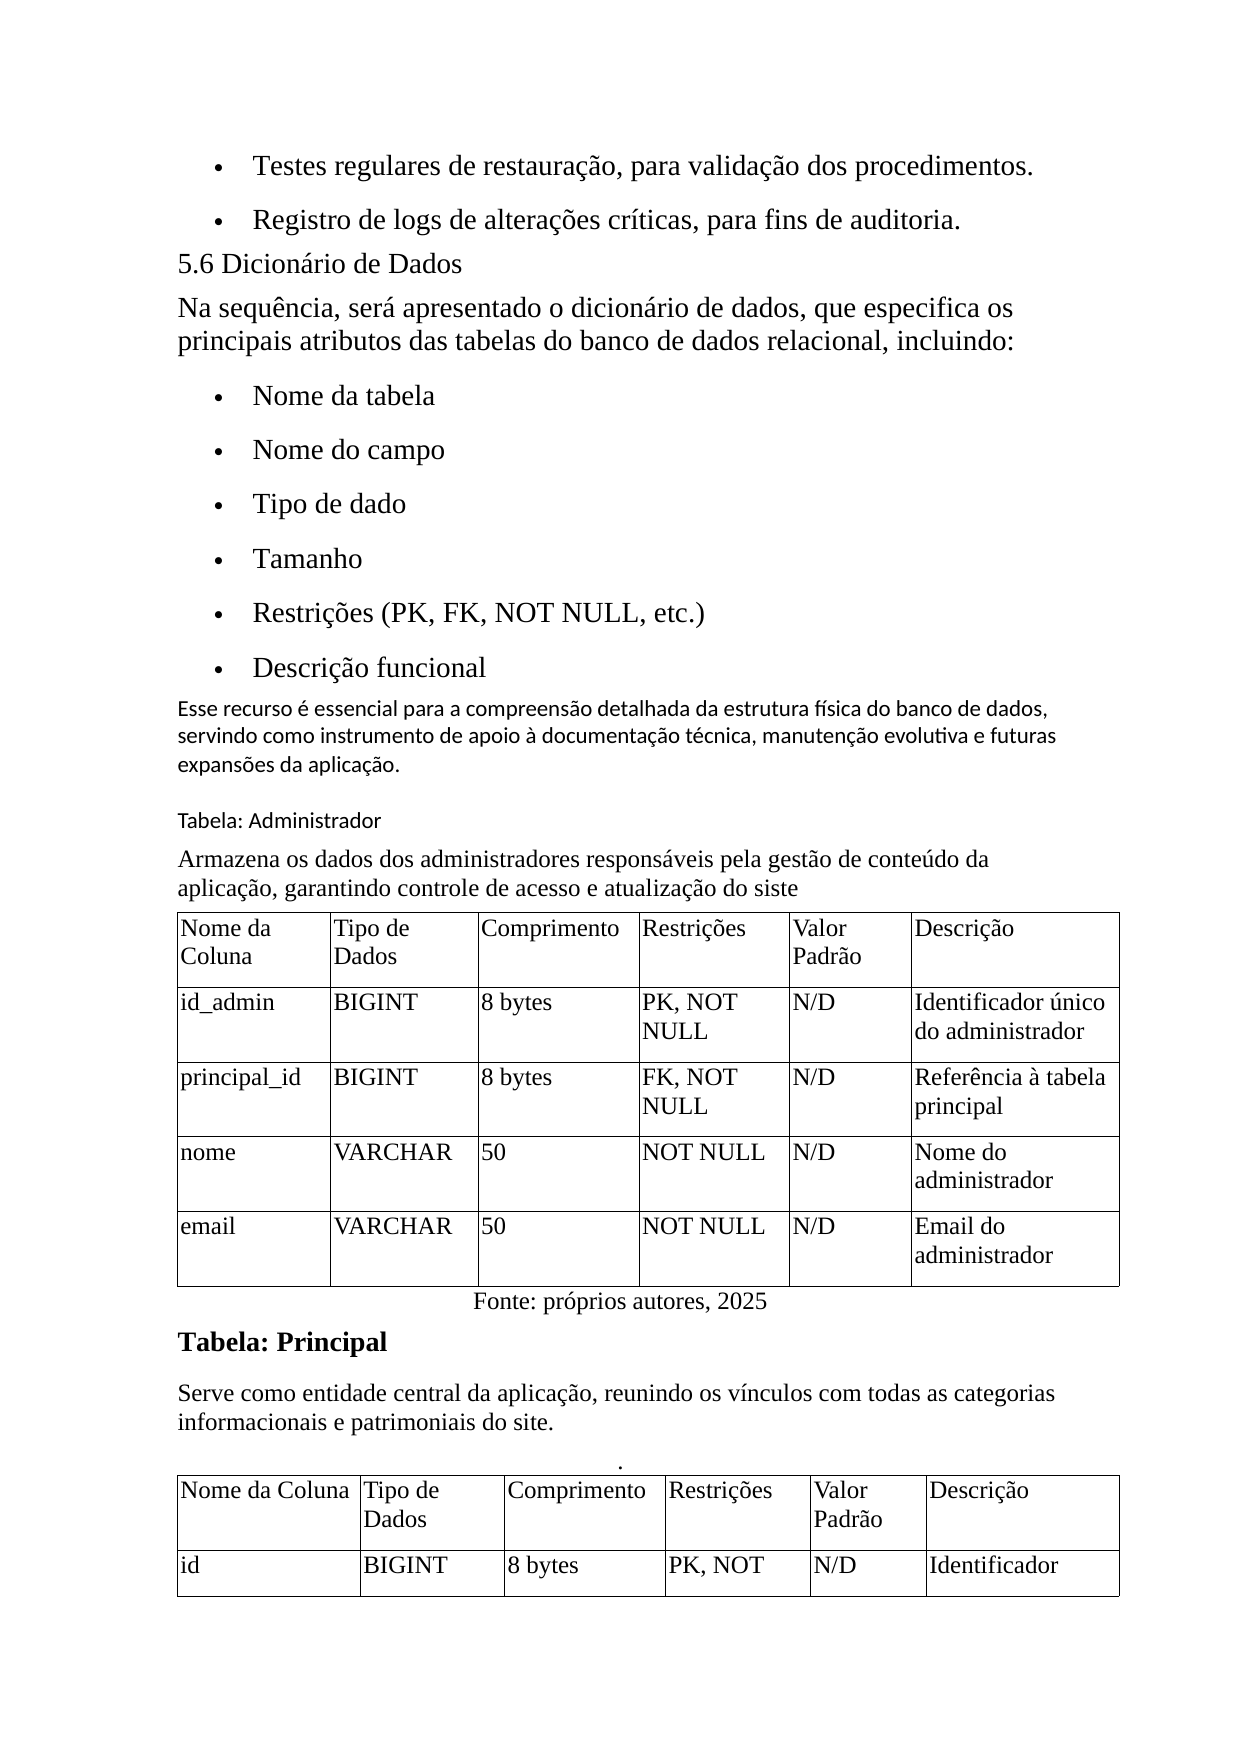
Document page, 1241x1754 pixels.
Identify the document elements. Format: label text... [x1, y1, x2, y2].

table_header Valor Padrão [811, 1476, 926, 1550]
table_cell PK, NOT [666, 1551, 810, 1596]
text Armazena os dados dos administradores responsáveis pela gestão de conteúdo da aplicação, garantindo controle de acesso e atualização do siste [177, 844, 1063, 902]
list Testes regulares de restauração, para validação dos procedimentos. [215, 148, 1063, 181]
table_cell Nome do administrador [912, 1137, 1119, 1211]
text 5.6 Dicionário de Dados [177, 246, 1063, 279]
table_header Tipo de Dados [361, 1476, 504, 1550]
table_cell id [178, 1551, 360, 1596]
table_cell VARCHAR [331, 1137, 478, 1211]
text Na sequência, será apresentado o dicionário de dados, que especifica os principais atributos das tabelas do banco de dados relacional, incluindo: [177, 290, 1063, 357]
table_cell FK, NOT NULL [640, 1063, 789, 1136]
table_cell Identificador [927, 1551, 1119, 1596]
table_cell email [178, 1212, 330, 1286]
table_cell Identificador único do administrador [912, 988, 1119, 1061]
table_header Comprimento [505, 1476, 665, 1550]
table_header Nome da Coluna [178, 1476, 360, 1550]
list Descrição funcional [215, 650, 1063, 683]
text Esse recurso é essencial para a compreensão detalhada da estrutura física do banco de dados, servindo como instrumento de apoio à documentação técnica, manutenção evolutiva e futuras expansões da aplicação. [177, 694, 1063, 778]
table_cell 8 bytes [479, 988, 639, 1061]
table_cell N/D [790, 1137, 911, 1211]
text Tabela: Administrador [177, 806, 1063, 834]
table_header Comprimento [479, 913, 639, 987]
table_cell 8 bytes [479, 1063, 639, 1136]
table_cell N/D [790, 1212, 911, 1286]
table_cell 50 [479, 1212, 639, 1286]
table_header Nome da Coluna [178, 913, 330, 987]
table_cell BIGINT [331, 988, 478, 1061]
table_cell 8 bytes [505, 1551, 665, 1596]
text Serve como entidade central da aplicação, reunindo os vínculos com todas as categorias informacionais e patrimoniais do site. [177, 1378, 1063, 1436]
table_header Restrições [666, 1476, 810, 1550]
text Fonte: próprios autores, 2025 [177, 1287, 1063, 1315]
table_header Restrições [640, 913, 789, 987]
subtitle Tabela: Principal [177, 1325, 1063, 1358]
table_cell N/D [811, 1551, 926, 1596]
table_cell Email do administrador [912, 1212, 1119, 1286]
table_cell N/D [790, 988, 911, 1061]
list Nome do campo [215, 432, 1063, 466]
table_header Descrição [927, 1476, 1119, 1550]
table_cell NOT NULL [640, 1212, 789, 1286]
table_cell nome [178, 1137, 330, 1211]
table_cell VARCHAR [331, 1212, 478, 1286]
table_header Descrição [912, 913, 1119, 987]
table_cell N/D [790, 1063, 911, 1136]
table_cell BIGINT [331, 1063, 478, 1136]
table_cell BIGINT [361, 1551, 504, 1596]
list Tipo de dado [215, 487, 1063, 520]
table_header Valor Padrão [790, 913, 911, 987]
table_header Tipo de Dados [331, 913, 478, 987]
table_cell principal_id [178, 1063, 330, 1136]
table_cell NOT NULL [640, 1137, 789, 1211]
list Registro de logs de alterações críticas, para fins de auditoria. [215, 202, 1063, 236]
table_cell id_admin [178, 988, 330, 1061]
text . [177, 1446, 1063, 1475]
table_cell PK, NOT NULL [640, 988, 789, 1061]
list Nome da tabela [215, 378, 1063, 411]
table_cell Referência à tabela principal [912, 1063, 1119, 1136]
list Tamanho [215, 541, 1063, 574]
list Restrições (PK, FK, NOT NULL, etc.) [215, 595, 1063, 629]
table_cell 50 [479, 1137, 639, 1211]
